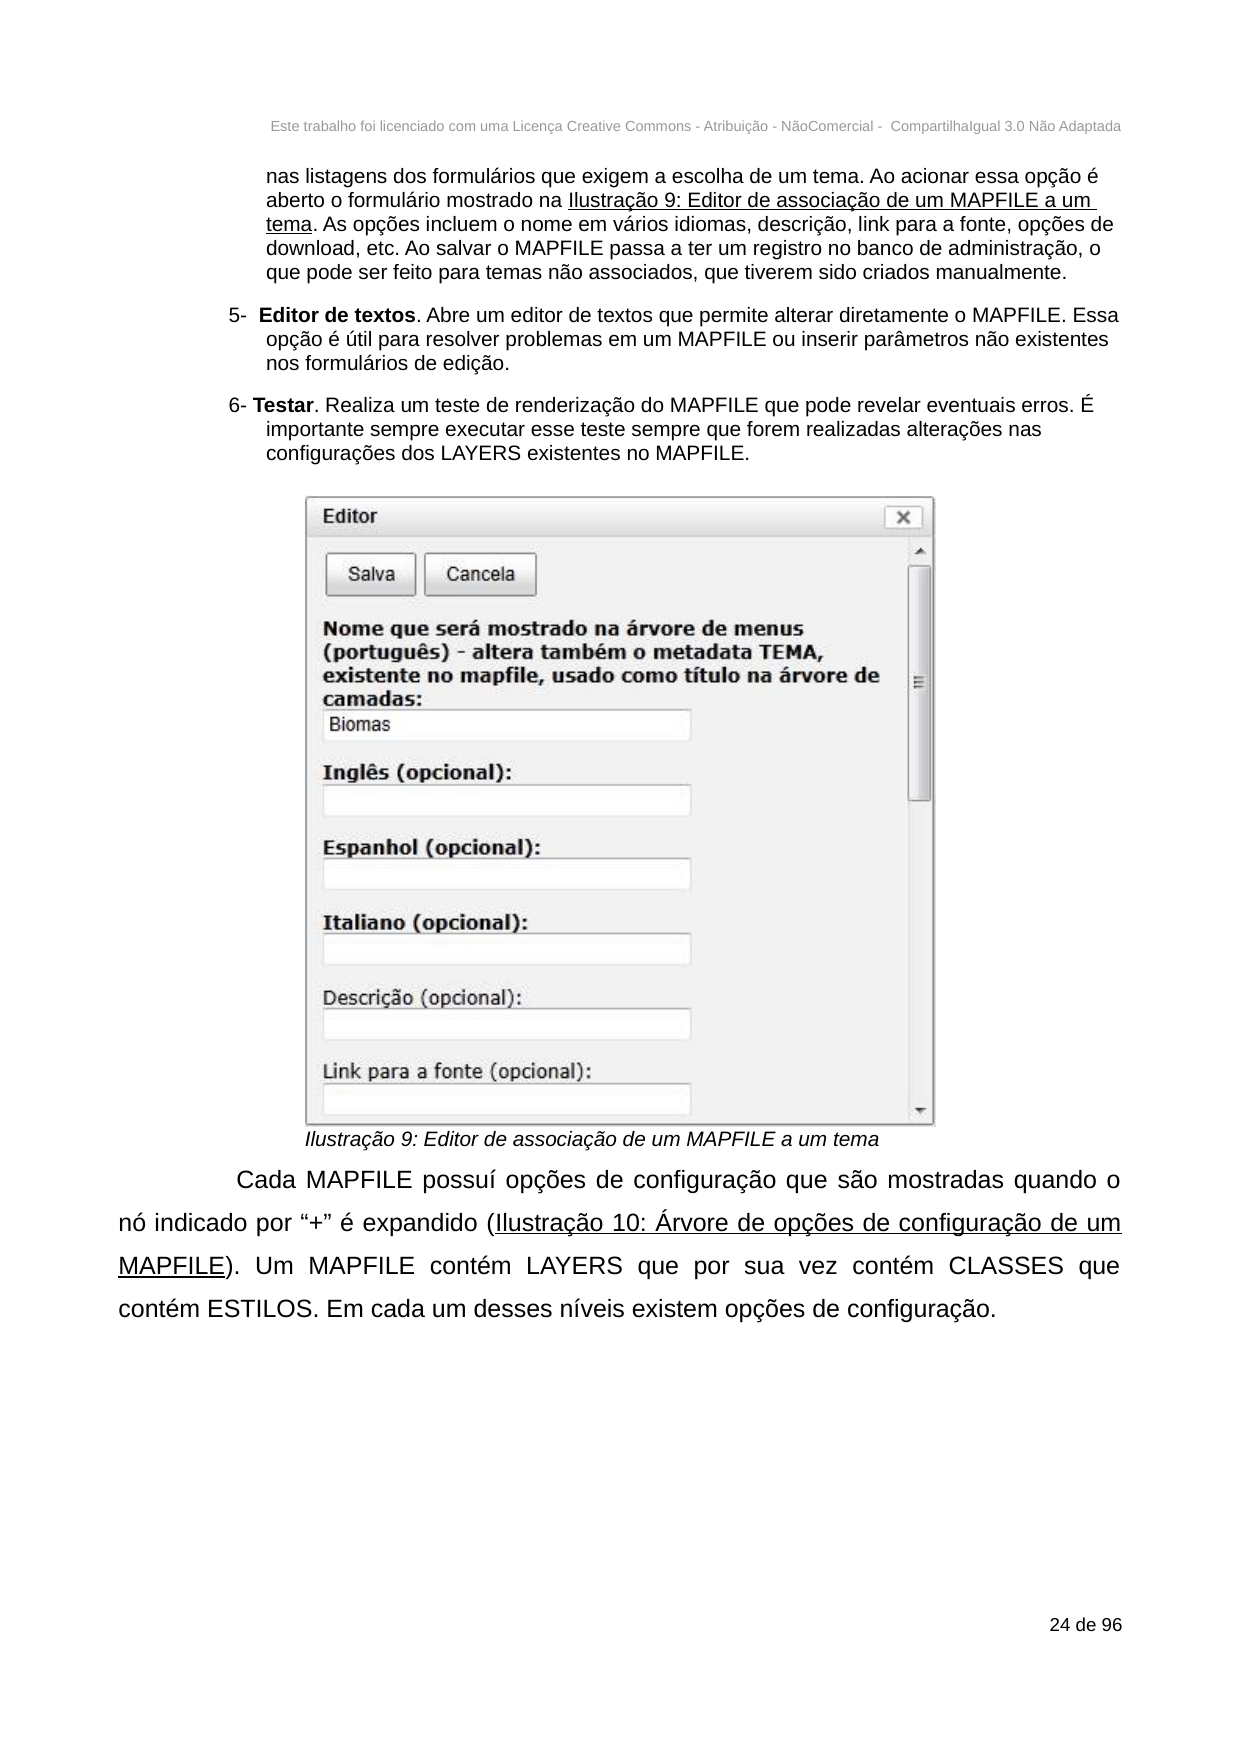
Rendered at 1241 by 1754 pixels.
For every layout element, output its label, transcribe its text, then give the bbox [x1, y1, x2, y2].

list nas listagens dos formulários que exigem a escolha de um tema. Ao acionar essa opção é aberto o formulário mostrado na Ilustração 9: Editor de associação de um MAPFILE a um tema. As opções incluem o nome em vários idiomas, descrição, link para a fonte, opções de download, etc. Ao salvar o MAPFILE passa a ter um registro no banco de administração, o que pode ser feito para temas não associados, que tiverem sido criados manualmente. [228, 164, 1122, 284]
text Ilustração 9: Editor de associação de um MAPFILE a um tema [304, 1127, 936, 1151]
list 6- Testar. Realiza um teste de renderização do MAPFILE que pode revelar eventuais erros. É importante sempre executar esse teste sempre que forem realizadas alterações nas configurações dos LAYERS existentes no MAPFILE. [228, 393, 1122, 464]
text Cada MAPFILE possuí opções de configuração que são mostradas quando o nó indicado por “+” é expandido (Ilustração 10: Árvore de opções de configuração de um MAPFILE). Um MAPFILE contém LAYERS que por sua vez contém CLASSES que contém ESTILOS. Em cada um desses níveis existem opções de configuração. [118, 972, 1122, 1323]
picture [304, 495, 936, 1127]
list 5- Editor de textos. Abre um editor de textos que permite alterar diretamente o MAPFILE. Essa opção é útil para resolver problemas em um MAPFILE ou inserir parâmetros não existentes nos formulários de edição. [228, 302, 1122, 374]
